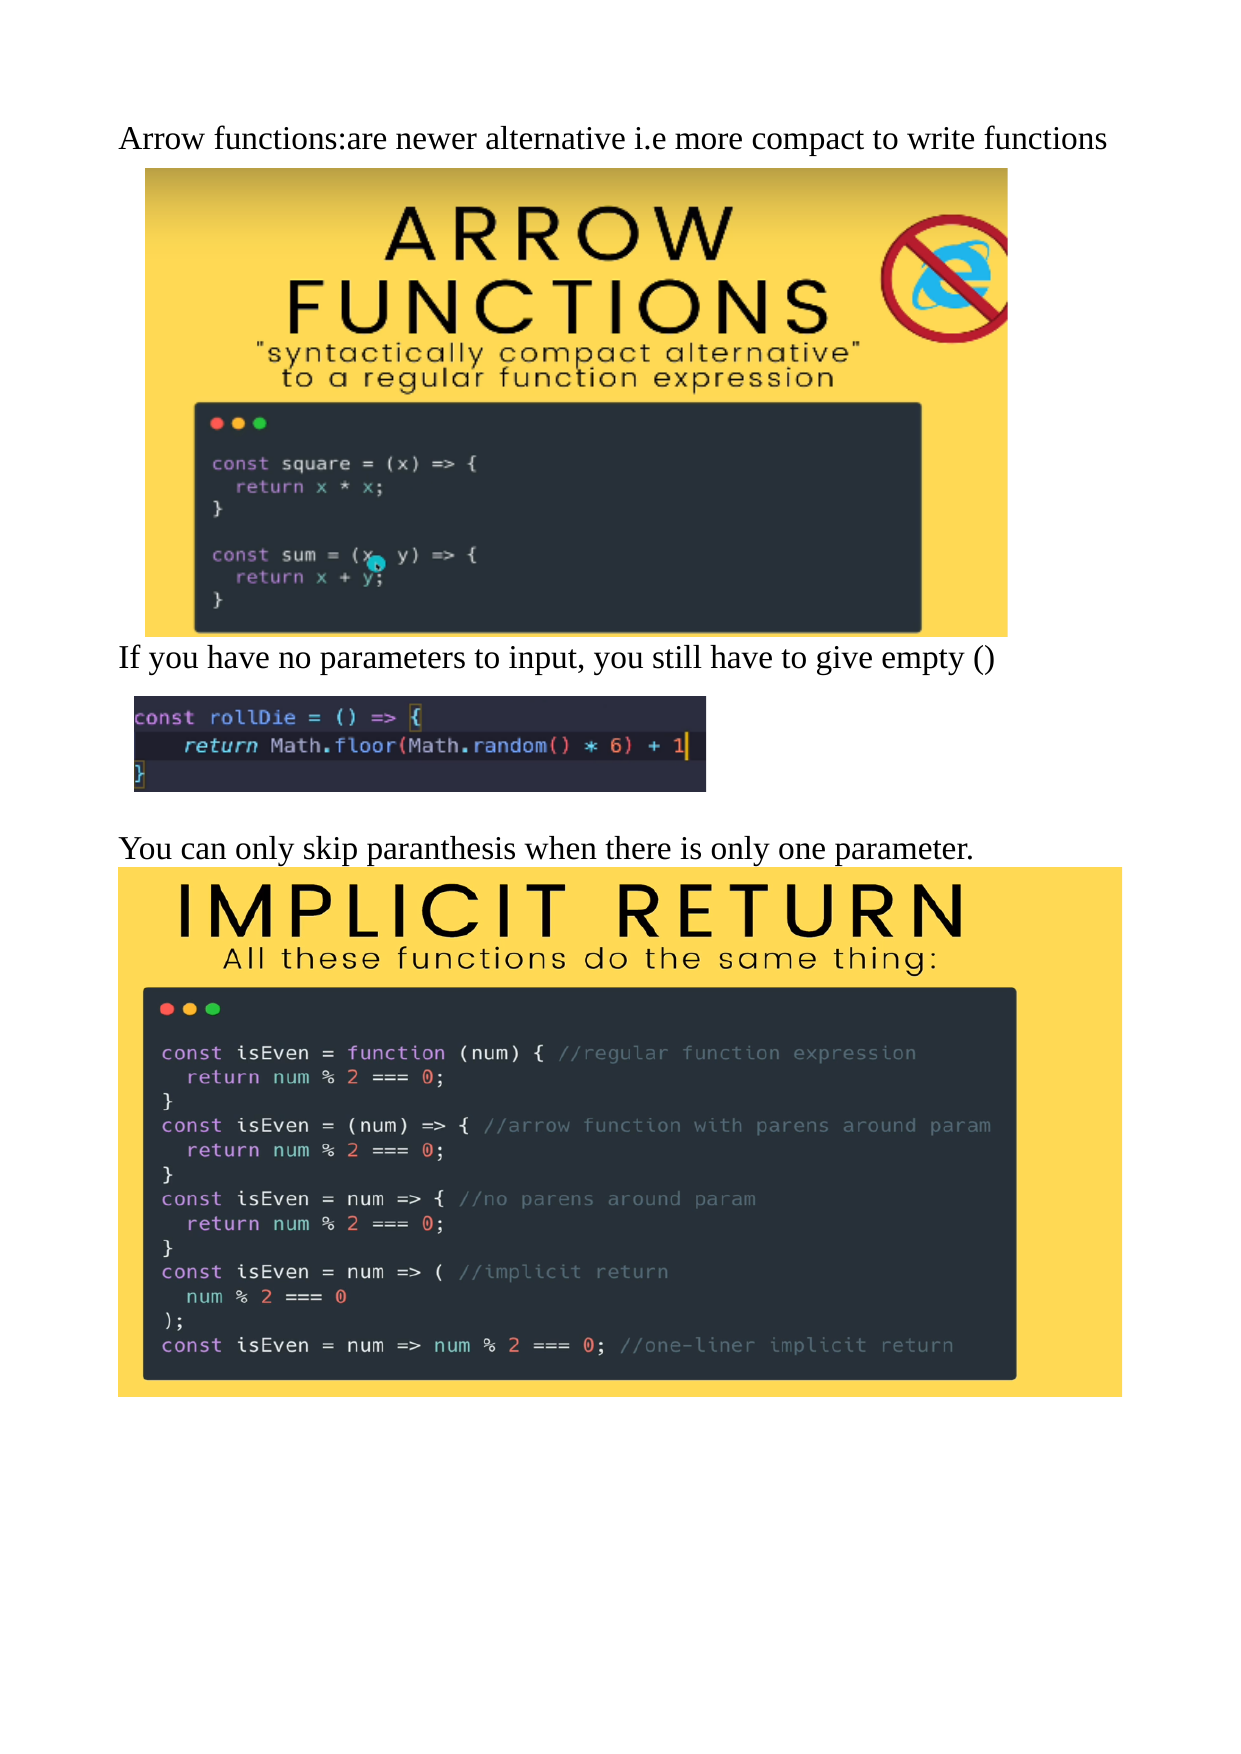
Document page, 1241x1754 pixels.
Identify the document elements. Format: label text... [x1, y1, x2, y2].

text Arrow functions:are newer alternative i.e more compact to write functions [118, 118, 1122, 156]
picture [145, 168, 1008, 637]
picture [134, 696, 707, 792]
picture [118, 867, 1123, 1397]
text You can only skip paranthesis when there is only one parameter. [118, 829, 1122, 867]
text If you have no parameters to input, you still have to give empty () [118, 156, 1122, 675]
